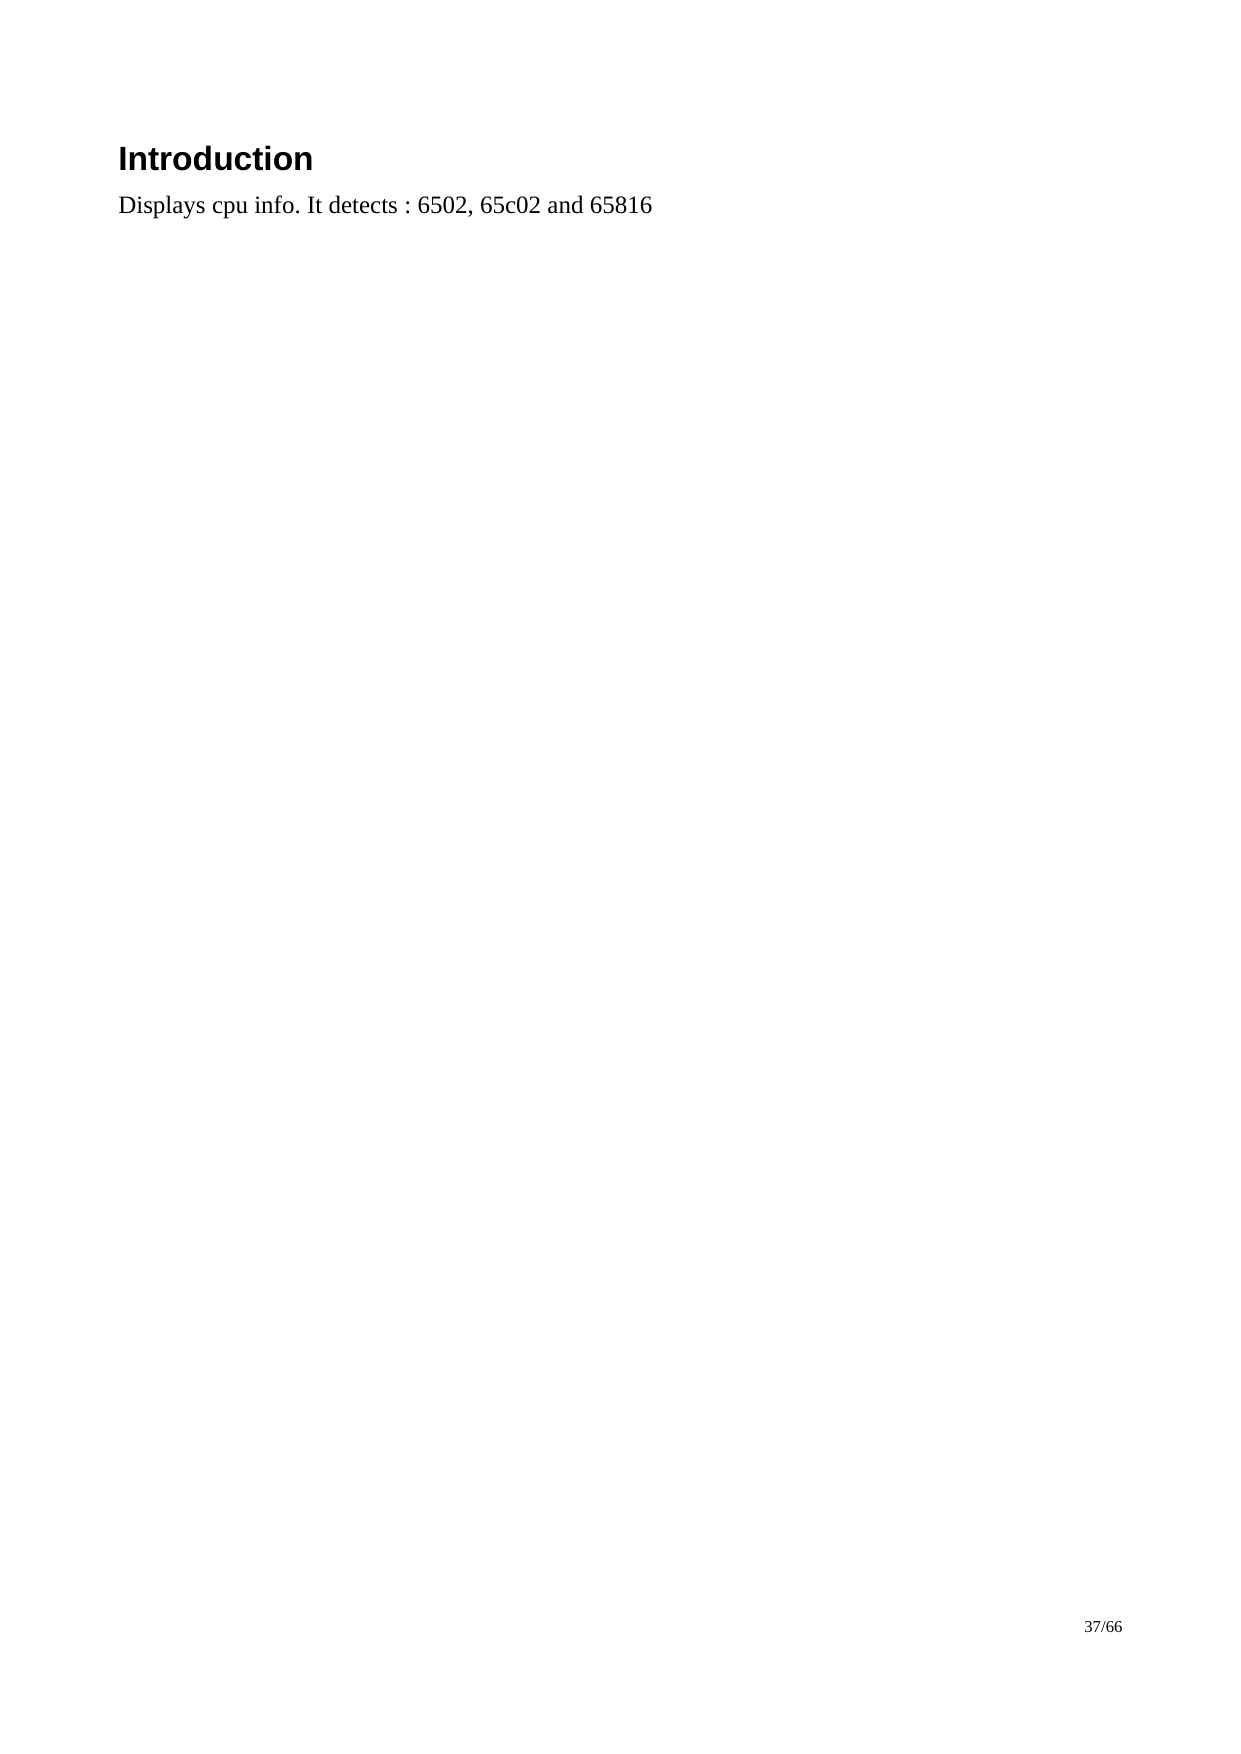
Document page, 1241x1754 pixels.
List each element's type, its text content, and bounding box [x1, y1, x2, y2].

text Displays cpu info. It detects : 6502, 65c02 and 65816 [118, 190, 1122, 219]
subtitle Introduction [118, 139, 1122, 178]
